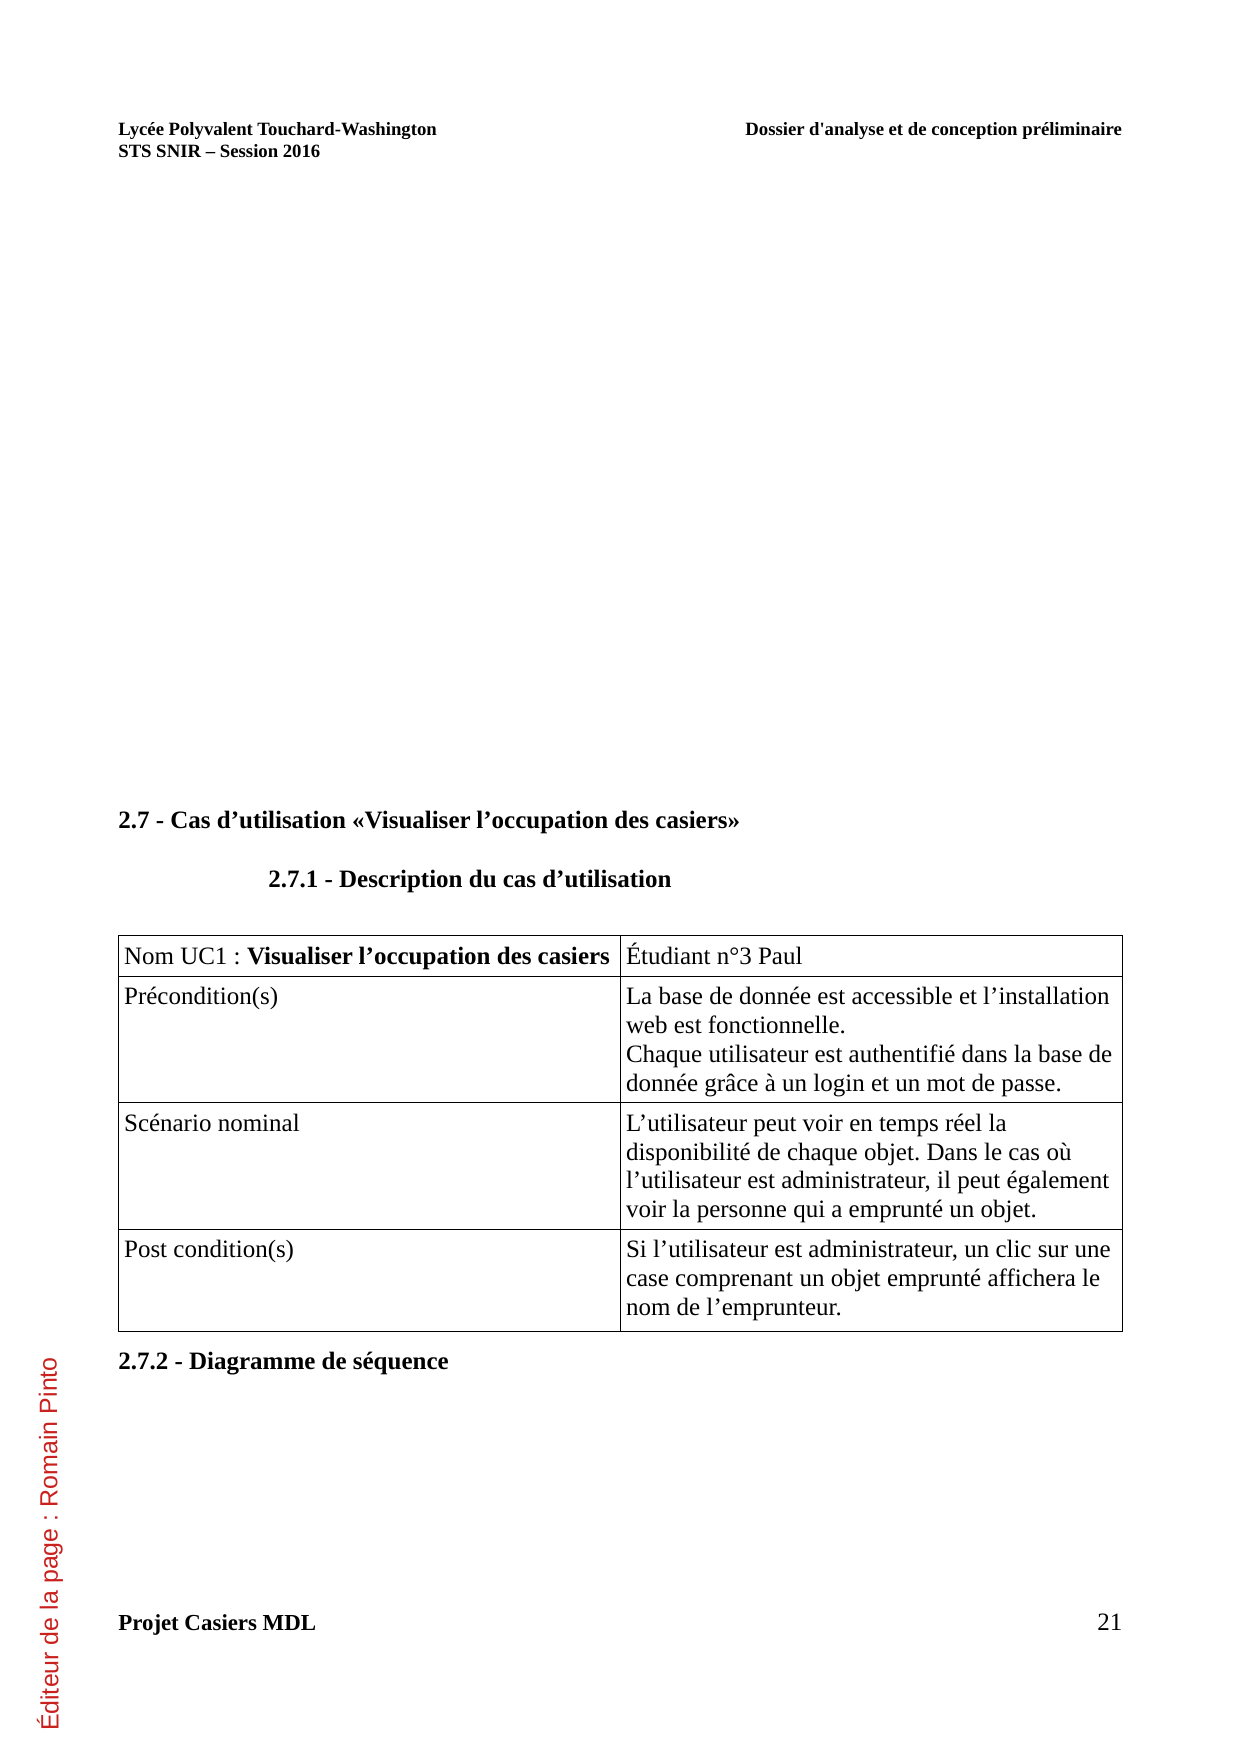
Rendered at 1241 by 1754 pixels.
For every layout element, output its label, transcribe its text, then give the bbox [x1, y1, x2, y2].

subtitle 2.7.2 - Diagramme de séquence [118, 1346, 1122, 1375]
table_cell La base de donnée est accessible et l’installation web est fonctionnelle. Chaque utilisateur est authentifié dans la base de donnée grâce à un login et un mot de passe. [621, 977, 1122, 1102]
table_cell Scénario nominal [119, 1103, 620, 1229]
subtitle 2.7 - Cas d’utilisation «Visualiser l’occupation des casiers» [118, 805, 1122, 833]
table_header Étudiant n°3 Paul [621, 936, 1122, 976]
subtitle 2.7.1 - Description du cas d’utilisation [118, 861, 1122, 894]
table_cell L’utilisateur peut voir en temps réel la disponibilité de chaque objet. Dans le cas où l’utilisateur est administrateur, il peut également voir la personne qui a emprunté un objet. [621, 1103, 1122, 1229]
table_cell Post condition(s) [119, 1230, 620, 1331]
table_header Nom UC1 : Visualiser l’occupation des casiers [119, 936, 620, 976]
table_cell Si l’utilisateur est administrateur, un clic sur une case comprenant un objet emprunté affichera le nom de l’emprunteur. [621, 1230, 1122, 1331]
table_cell Précondition(s) [119, 977, 620, 1102]
